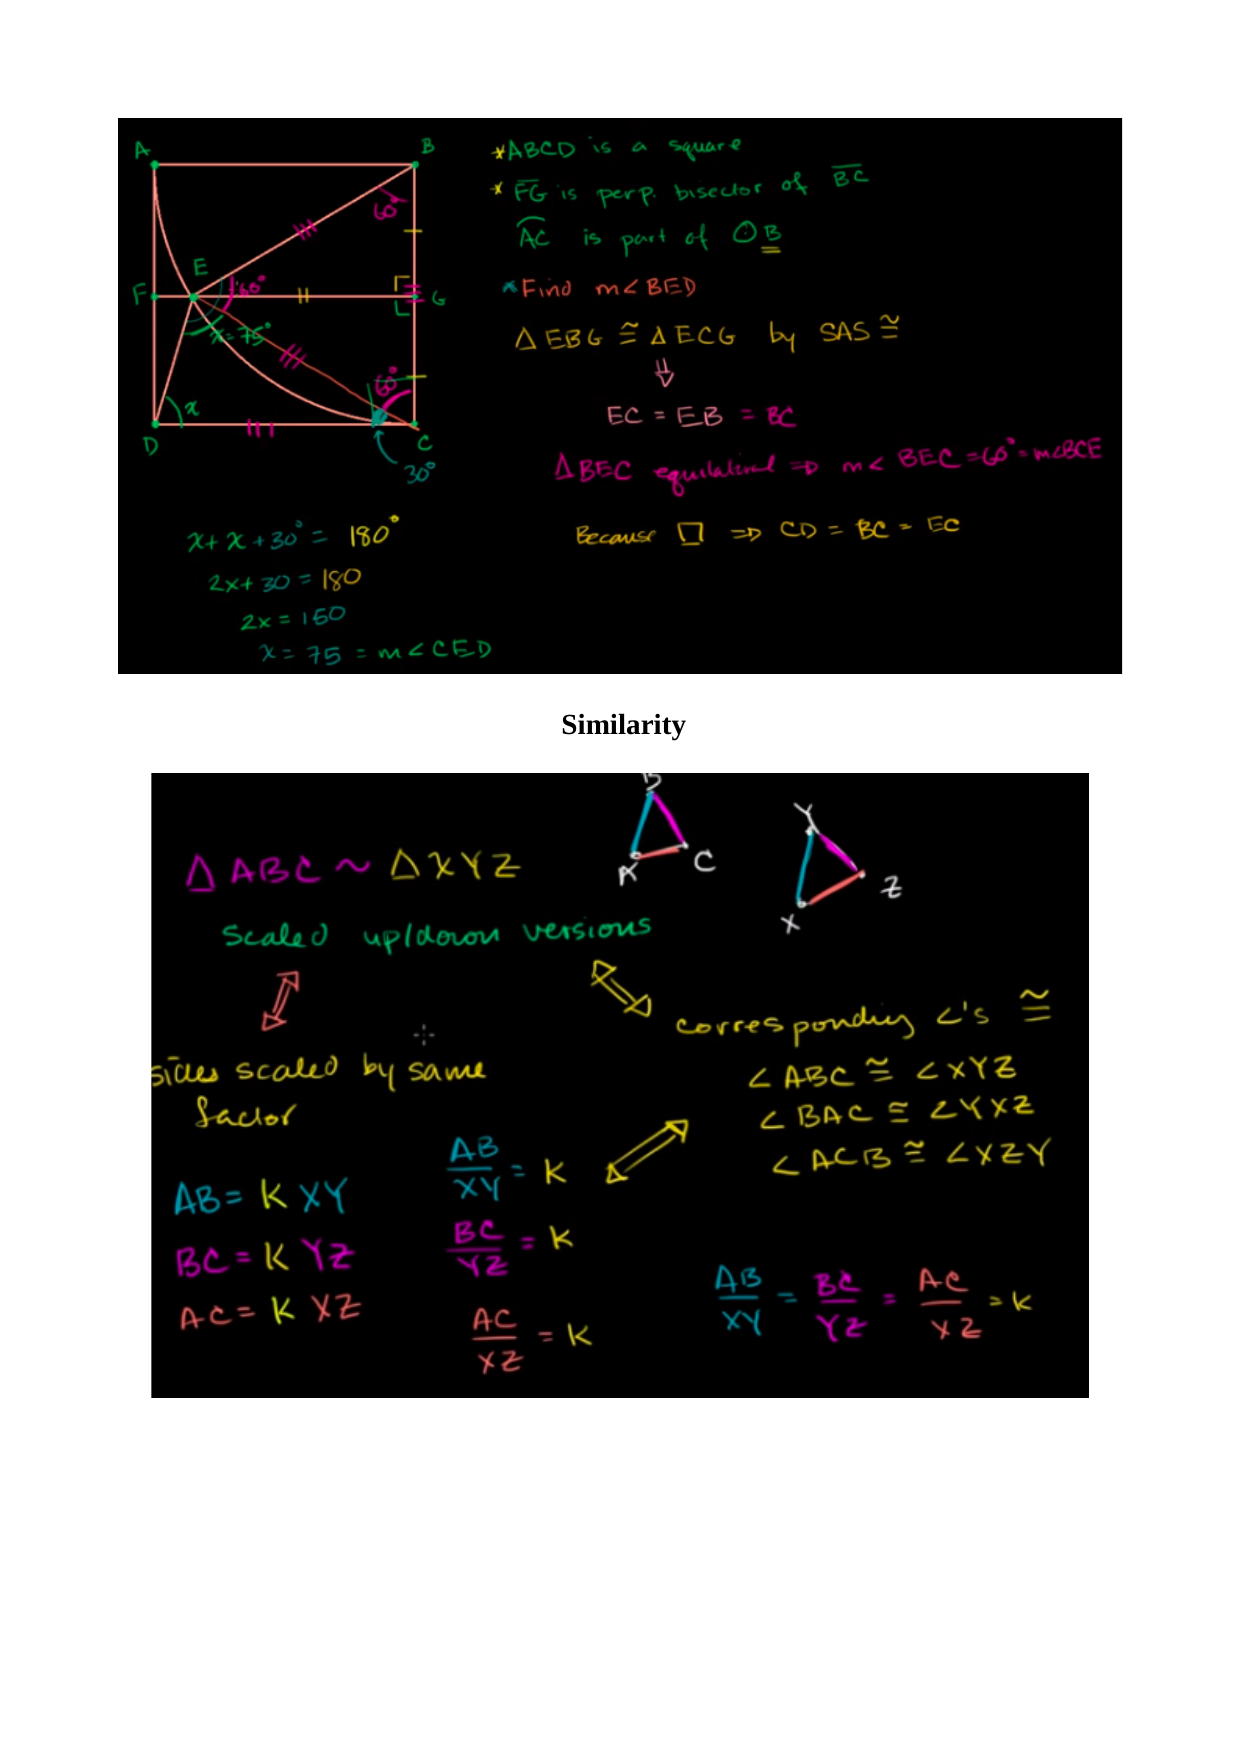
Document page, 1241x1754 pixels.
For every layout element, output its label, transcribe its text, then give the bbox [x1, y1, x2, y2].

picture [151, 773, 1089, 1398]
text Similarity [118, 707, 1122, 740]
picture [118, 118, 1123, 674]
